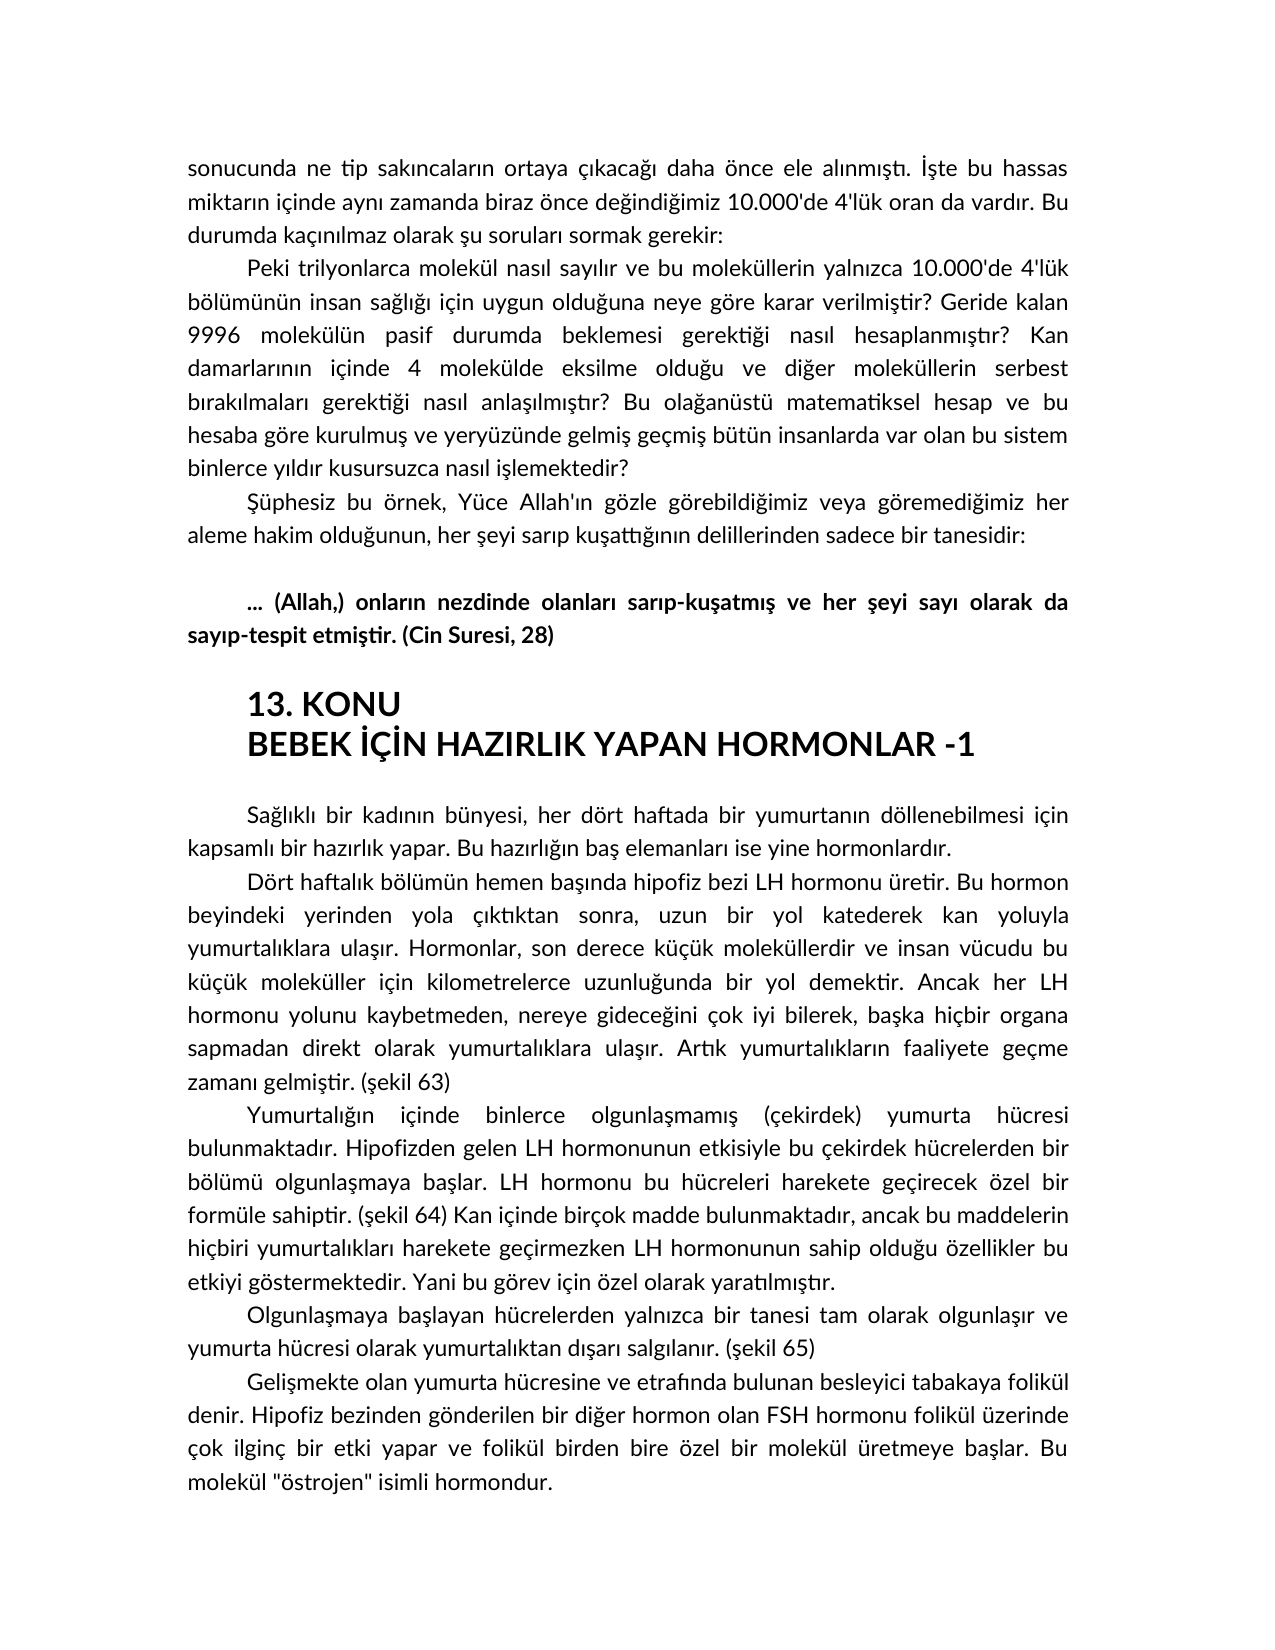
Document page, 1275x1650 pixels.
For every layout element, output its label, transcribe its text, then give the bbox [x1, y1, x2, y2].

text Peki trilyonlarca molekül nasıl sayılır ve bu moleküllerin yalnızca 10.000'de 4'lük bölümünün insan sağlığı için uygun olduğuna neye göre karar verilmiştir? Geride kalan 9996 molekülün pasif durumda beklemesi gerektiği nasıl hesaplanmıştır? Kan damarlarının içinde 4 molekülde eksilme olduğu ve diğer moleküllerin serbest bırakılmaları gerektiği nasıl anlaşılmıştır? Bu olağanüstü matematiksel hesap ve bu hesaba göre kurulmuş ve yeryüzünde gelmiş geçmiş bütün insanlarda var olan bu sistem binlerce yıldır kusursuzca nasıl işlemektedir? [187, 250, 1070, 483]
text Dört haftalık bölümün hemen başında hipofiz bezi LH hormonu üretir. Bu hormon beyindeki yerinden yola çıktıktan sonra, uzun bir yol katederek kan yoluyla yumurtalıklara ulaşır. Hormonlar, son derece küçük moleküllerdir ve insan vücudu bu küçük moleküller için kilometrelerce uzunluğunda bir yol demektir. Ancak her LH hormonu yolunu kaybetmeden, nereye gideceğini çok iyi bilerek, başka hiçbir organa sapmadan direkt olarak yumurtalıklara ulaşır. Artık yumurtalıkların faaliyete geçme zamanı gelmiştir. (şekil 63) [187, 863, 1070, 1097]
text 13. KONU [187, 683, 1070, 723]
text Şüphesiz bu örnek, Yüce Allah'ın gözle görebildiğimiz veya göremediğimiz her aleme hakim olduğunun, her şeyi sarıp kuşattığının delillerinden sadece bir tanesidir: [187, 483, 1070, 550]
text Sağlıklı bir kadının bünyesi, her dört haftada bir yumurtanın döllenebilmesi için kapsamlı bir hazırlık yapar. Bu hazırlığın baş elemanları ise yine hormonlardır. [187, 797, 1070, 863]
text sonucunda ne tip sakıncaların ortaya çıkacağı daha önce ele alınmıştı. İşte bu hassas miktarın içinde aynı zamanda biraz önce değindiğimiz 10.000'de 4'lük oran da vardır. Bu durumda kaçınılmaz olarak şu soruları sormak gerekir: [187, 150, 1070, 250]
text Yumurtalığın içinde binlerce olgunlaşmamış (çekirdek) yumurta hücresi bulunmaktadır. Hipofizden gelen LH hormonunun etkisiyle bu çekirdek hücrelerden bir bölümü olgunlaşmaya başlar. LH hormonu bu hücreleri harekete geçirecek özel bir formüle sahiptir. (şekil 64) Kan içinde birçok madde bulunmaktadır, ancak bu maddelerin hiçbiri yumurtalıkları harekete geçirmezken LH hormonunun sahip olduğu özellikler bu etkiyi göstermektedir. Yani bu görev için özel olarak yaratılmıştır. [187, 1097, 1070, 1297]
text Gelişmekte olan yumurta hücresine ve etrafında bulunan besleyici tabakaya folikül denir. Hipofiz bezinden gönderilen bir diğer hormon olan FSH hormonu folikül üzerinde çok ilginç bir etki yapar ve folikül birden bire özel bir molekül üretmeye başlar. Bu molekül "östrojen" isimli hormondur. [187, 1363, 1070, 1497]
text ... (Allah,) onların nezdinde olanları sarıp-kuşatmış ve her şeyi sayı olarak da sayıp-tespit etmiştir. (Cin Suresi, 28) [187, 583, 1070, 650]
text BEBEK İÇİN HAZIRLIK YAPAN HORMONLAR -1 [187, 723, 1070, 763]
text Olgunlaşmaya başlayan hücrelerden yalnızca bir tanesi tam olarak olgunlaşır ve yumurta hücresi olarak yumurtalıktan dışarı salgılanır. (şekil 65) [187, 1297, 1070, 1363]
